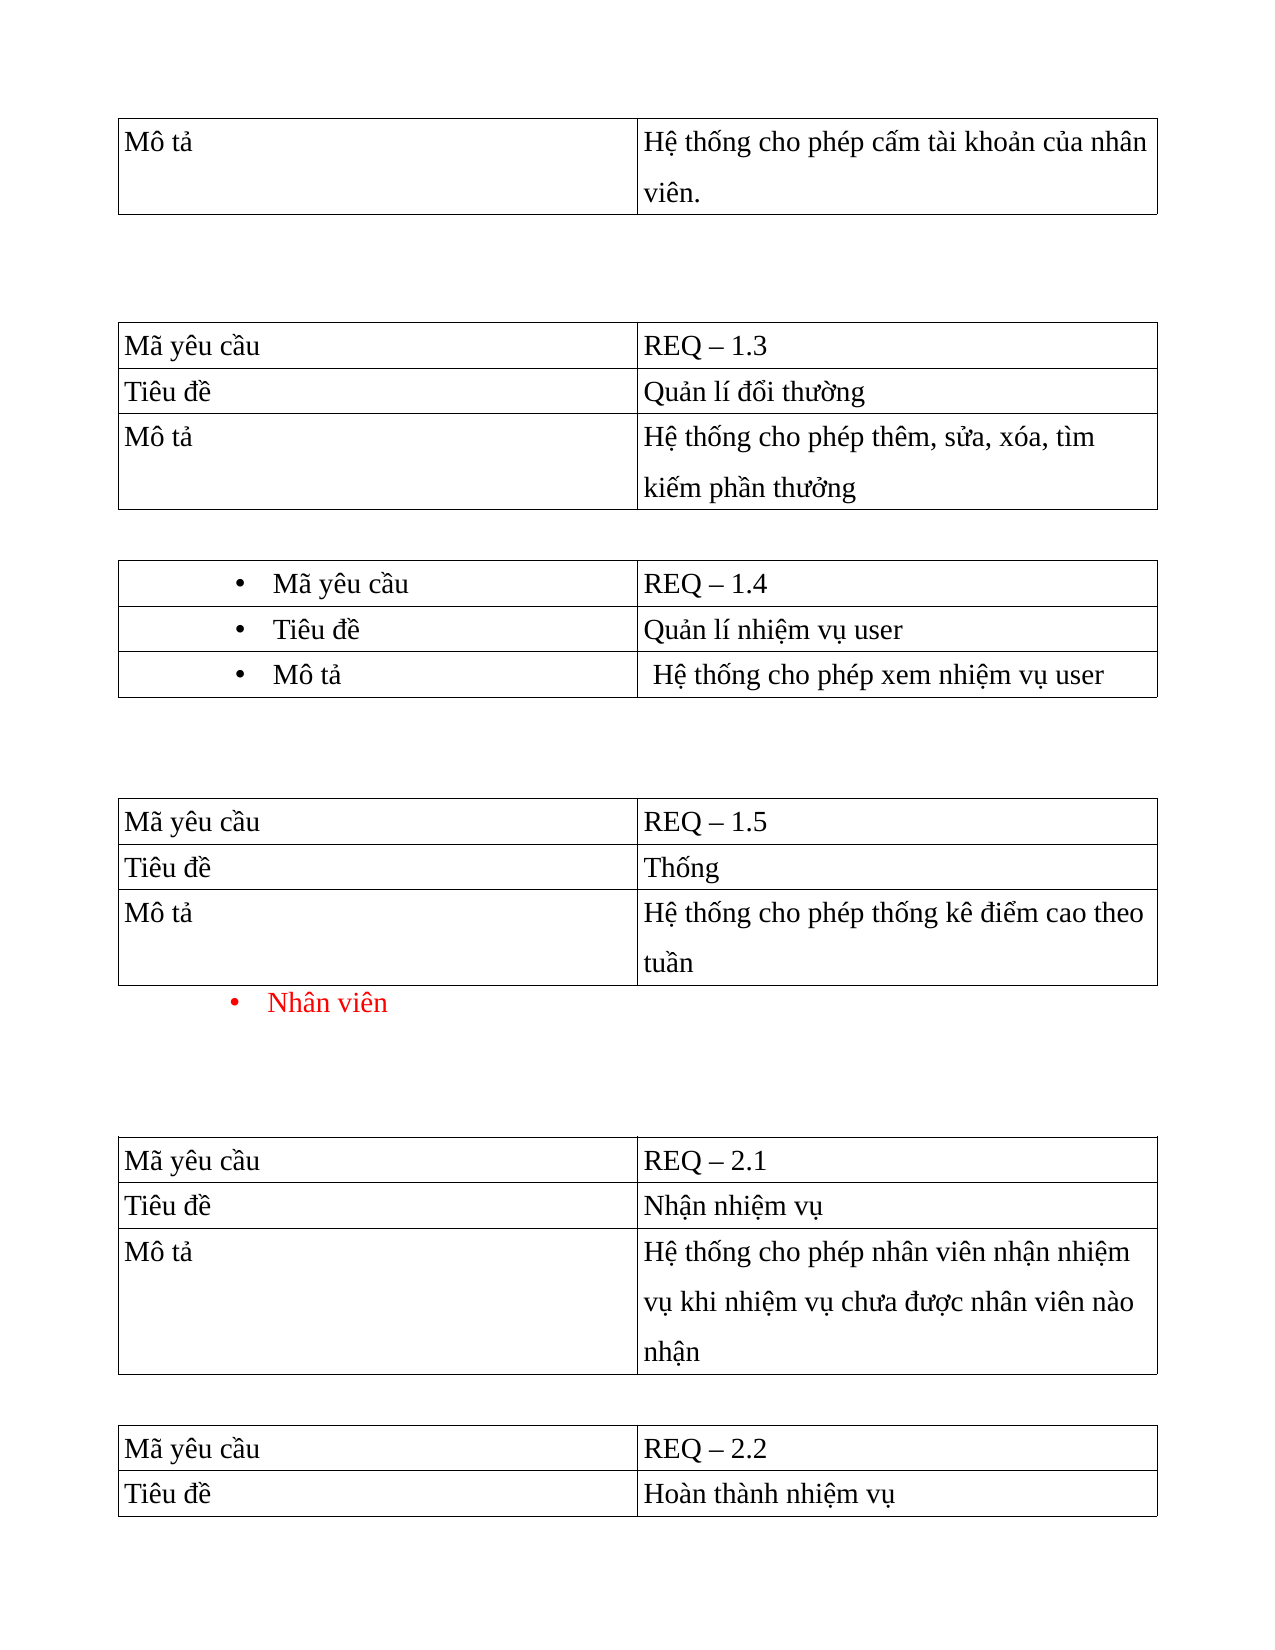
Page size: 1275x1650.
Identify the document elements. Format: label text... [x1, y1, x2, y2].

table_header Mã yêu cầu [119, 1426, 637, 1470]
table_header REQ – 1.4 [638, 561, 1157, 606]
table_header Mã yêu cầu [119, 561, 637, 606]
table_cell Mô tả [119, 652, 637, 697]
table_header REQ – 2.1 [638, 1138, 1157, 1182]
list Nhân viên [229, 986, 1157, 1019]
table_header REQ – 2.2 [638, 1426, 1157, 1470]
table_cell Tiêu đề [119, 607, 637, 651]
table_cell Thống [638, 845, 1157, 889]
table_cell Tiêu đề [119, 845, 637, 889]
table_cell Mô tả [119, 890, 637, 985]
table_cell Hệ thống cho phép nhân viên nhận nhiệm vụ khi nhiệm vụ chưa được nhân viên nào nhận [638, 1229, 1157, 1374]
table_cell Quản lí nhiệm vụ user [638, 607, 1157, 651]
table_cell Hệ thống cho phép cấm tài khoản của nhân viên. [638, 119, 1157, 214]
table_cell Tiêu đề [119, 369, 637, 413]
table_cell Hệ thống cho phép xem nhiệm vụ user [638, 652, 1157, 697]
table_cell Mô tả [119, 119, 637, 214]
table_cell Mô tả [119, 414, 637, 509]
table_cell Tiêu đề [119, 1183, 637, 1227]
table_cell Hệ thống cho phép thống kê điểm cao theo tuần [638, 890, 1157, 985]
table_header REQ – 1.5 [638, 799, 1157, 843]
table_cell Hệ thống cho phép thêm, sửa, xóa, tìm kiếm phần thưởng [638, 414, 1157, 509]
table_header Mã yêu cầu [119, 1138, 637, 1182]
table_cell Tiêu đề [119, 1471, 637, 1516]
table_header Mã yêu cầu [119, 799, 637, 843]
table_header Mã yêu cầu [119, 323, 637, 368]
table_cell Quản lí đổi thường [638, 369, 1157, 413]
table_cell Mô tả [119, 1229, 637, 1374]
table_header REQ – 1.3 [638, 323, 1157, 368]
table_cell Nhận nhiệm vụ [638, 1183, 1157, 1227]
table_cell Hoàn thành nhiệm vụ [638, 1471, 1157, 1516]
